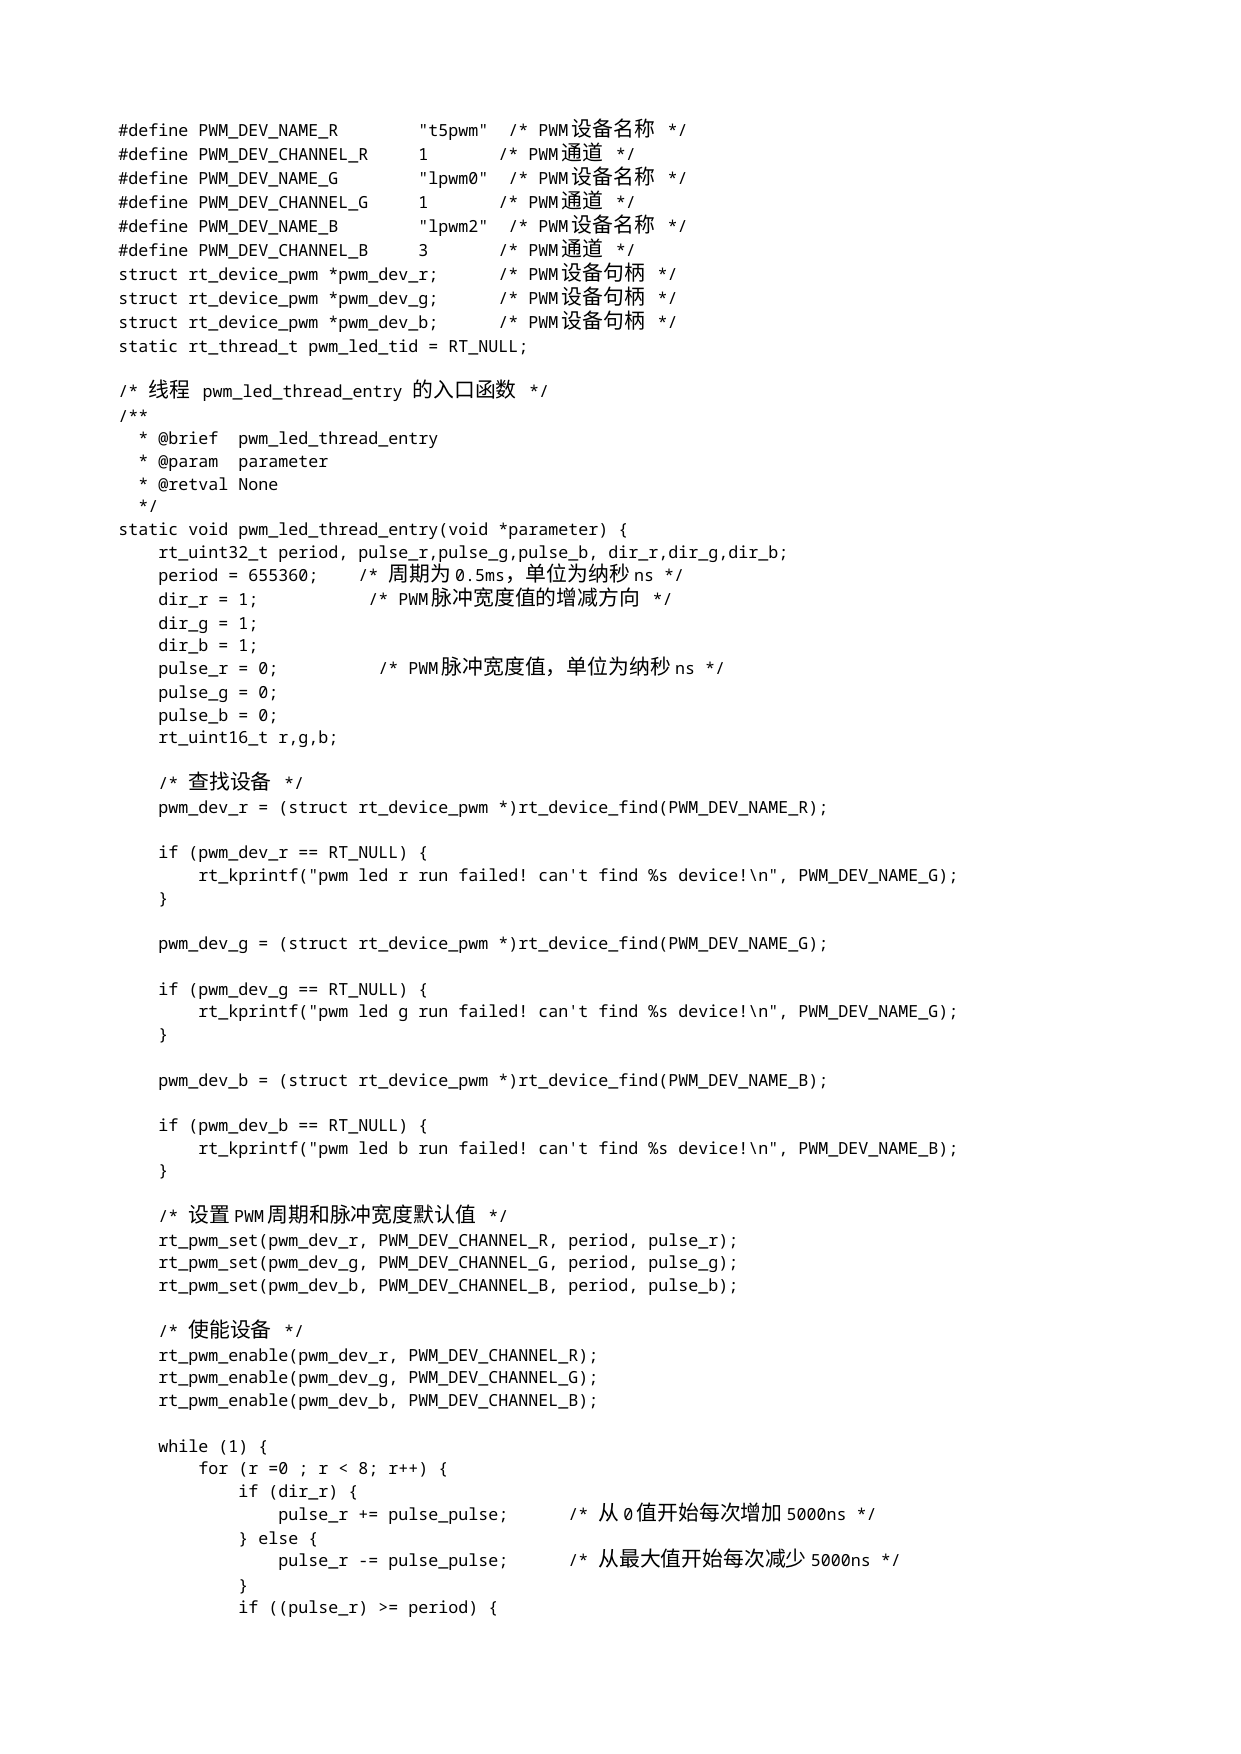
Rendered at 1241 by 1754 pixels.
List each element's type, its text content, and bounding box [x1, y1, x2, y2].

text rt_kprintf("pwm led b run failed! can't find %s device!\n", PWM_DEV_NAME_B); [118, 1136, 1122, 1159]
text #define PWM_DEV_NAME_G "lpwm0" /* PWM设备名称 */ [118, 166, 1122, 190]
text rt_pwm_enable(pwm_dev_r, PWM_DEV_CHANNEL_R); [118, 1343, 1122, 1366]
text /* 线程 pwm_led_thread_entry 的入口函数 */ [118, 380, 1122, 404]
text if (pwm_dev_b == RT_NULL) { [118, 1113, 1122, 1136]
text #define PWM_DEV_CHANNEL_G 1 /* PWM通道 */ [118, 190, 1122, 214]
text static void pwm_led_thread_entry(void *parameter) { [118, 518, 1122, 540]
text rt_kprintf("pwm led g run failed! can't find %s device!\n", PWM_DEV_NAME_G); [118, 1000, 1122, 1023]
text * @param parameter [118, 449, 1122, 472]
text rt_pwm_enable(pwm_dev_g, PWM_DEV_CHANNEL_G); [118, 1366, 1122, 1389]
text for (r =0 ; r < 8; r++) { [118, 1457, 1122, 1479]
text static rt_thread_t pwm_led_tid = RT_NULL; [118, 335, 1122, 357]
text pwm_dev_r = (struct rt_device_pwm *)rt_device_find(PWM_DEV_NAME_R); [118, 796, 1122, 818]
text pulse_r = 0; /* PWM脉冲宽度值，单位为纳秒ns */ [118, 657, 1122, 681]
text /* 使能设备 */ [118, 1319, 1122, 1343]
text dir_r = 1; /* PWM脉冲宽度值的增减方向 */ [118, 587, 1122, 611]
text struct rt_device_pwm *pwm_dev_r; /* PWM设备句柄 */ [118, 262, 1122, 287]
text } [118, 1159, 1122, 1182]
text } else { [118, 1526, 1122, 1549]
text pulse_g = 0; [118, 681, 1122, 703]
text dir_b = 1; [118, 634, 1122, 657]
text rt_kprintf("pwm led r run failed! can't find %s device!\n", PWM_DEV_NAME_G); [118, 864, 1122, 886]
text /** [118, 404, 1122, 427]
text if (pwm_dev_r == RT_NULL) { [118, 841, 1122, 864]
text struct rt_device_pwm *pwm_dev_g; /* PWM设备句柄 */ [118, 287, 1122, 311]
text rt_pwm_set(pwm_dev_b, PWM_DEV_CHANNEL_B, period, pulse_b); [118, 1274, 1122, 1297]
text struct rt_device_pwm *pwm_dev_b; /* PWM设备句柄 */ [118, 311, 1122, 335]
text if (pwm_dev_g == RT_NULL) { [118, 977, 1122, 1000]
text } [118, 1023, 1122, 1045]
text dir_g = 1; [118, 611, 1122, 634]
text } [118, 886, 1122, 909]
text pwm_dev_b = (struct rt_device_pwm *)rt_device_find(PWM_DEV_NAME_B); [118, 1068, 1122, 1091]
text pulse_b = 0; [118, 703, 1122, 726]
text * @brief pwm_led_thread_entry [118, 427, 1122, 449]
text while (1) { [118, 1434, 1122, 1457]
text * @retval None [118, 472, 1122, 495]
text rt_pwm_set(pwm_dev_r, PWM_DEV_CHANNEL_R, period, pulse_r); [118, 1228, 1122, 1251]
text #define PWM_DEV_CHANNEL_R 1 /* PWM通道 */ [118, 142, 1122, 166]
text #define PWM_DEV_NAME_R "t5pwm" /* PWM设备名称 */ [118, 118, 1122, 142]
text period = 655360; /* 周期为0.5ms，单位为纳秒ns */ [118, 563, 1122, 587]
text /* 查找设备 */ [118, 772, 1122, 796]
text } [118, 1573, 1122, 1596]
text /* 设置PWM周期和脉冲宽度默认值 */ [118, 1204, 1122, 1228]
text if (dir_r) { [118, 1479, 1122, 1502]
text pulse_r -= pulse_pulse; /* 从最大值开始每次减少5000ns */ [118, 1549, 1122, 1573]
text rt_pwm_enable(pwm_dev_b, PWM_DEV_CHANNEL_B); [118, 1389, 1122, 1411]
text pwm_dev_g = (struct rt_device_pwm *)rt_device_find(PWM_DEV_NAME_G); [118, 932, 1122, 954]
text if ((pulse_r) >= period) { [118, 1596, 1122, 1618]
text rt_uint16_t r,g,b; [118, 726, 1122, 749]
text rt_pwm_set(pwm_dev_g, PWM_DEV_CHANNEL_G, period, pulse_g); [118, 1251, 1122, 1274]
text */ [118, 495, 1122, 518]
text #define PWM_DEV_CHANNEL_B 3 /* PWM通道 */ [118, 238, 1122, 262]
text #define PWM_DEV_NAME_B "lpwm2" /* PWM设备名称 */ [118, 214, 1122, 238]
text pulse_r += pulse_pulse; /* 从0值开始每次增加5000ns */ [118, 1502, 1122, 1526]
text rt_uint32_t period, pulse_r,pulse_g,pulse_b, dir_r,dir_g,dir_b; [118, 540, 1122, 563]
